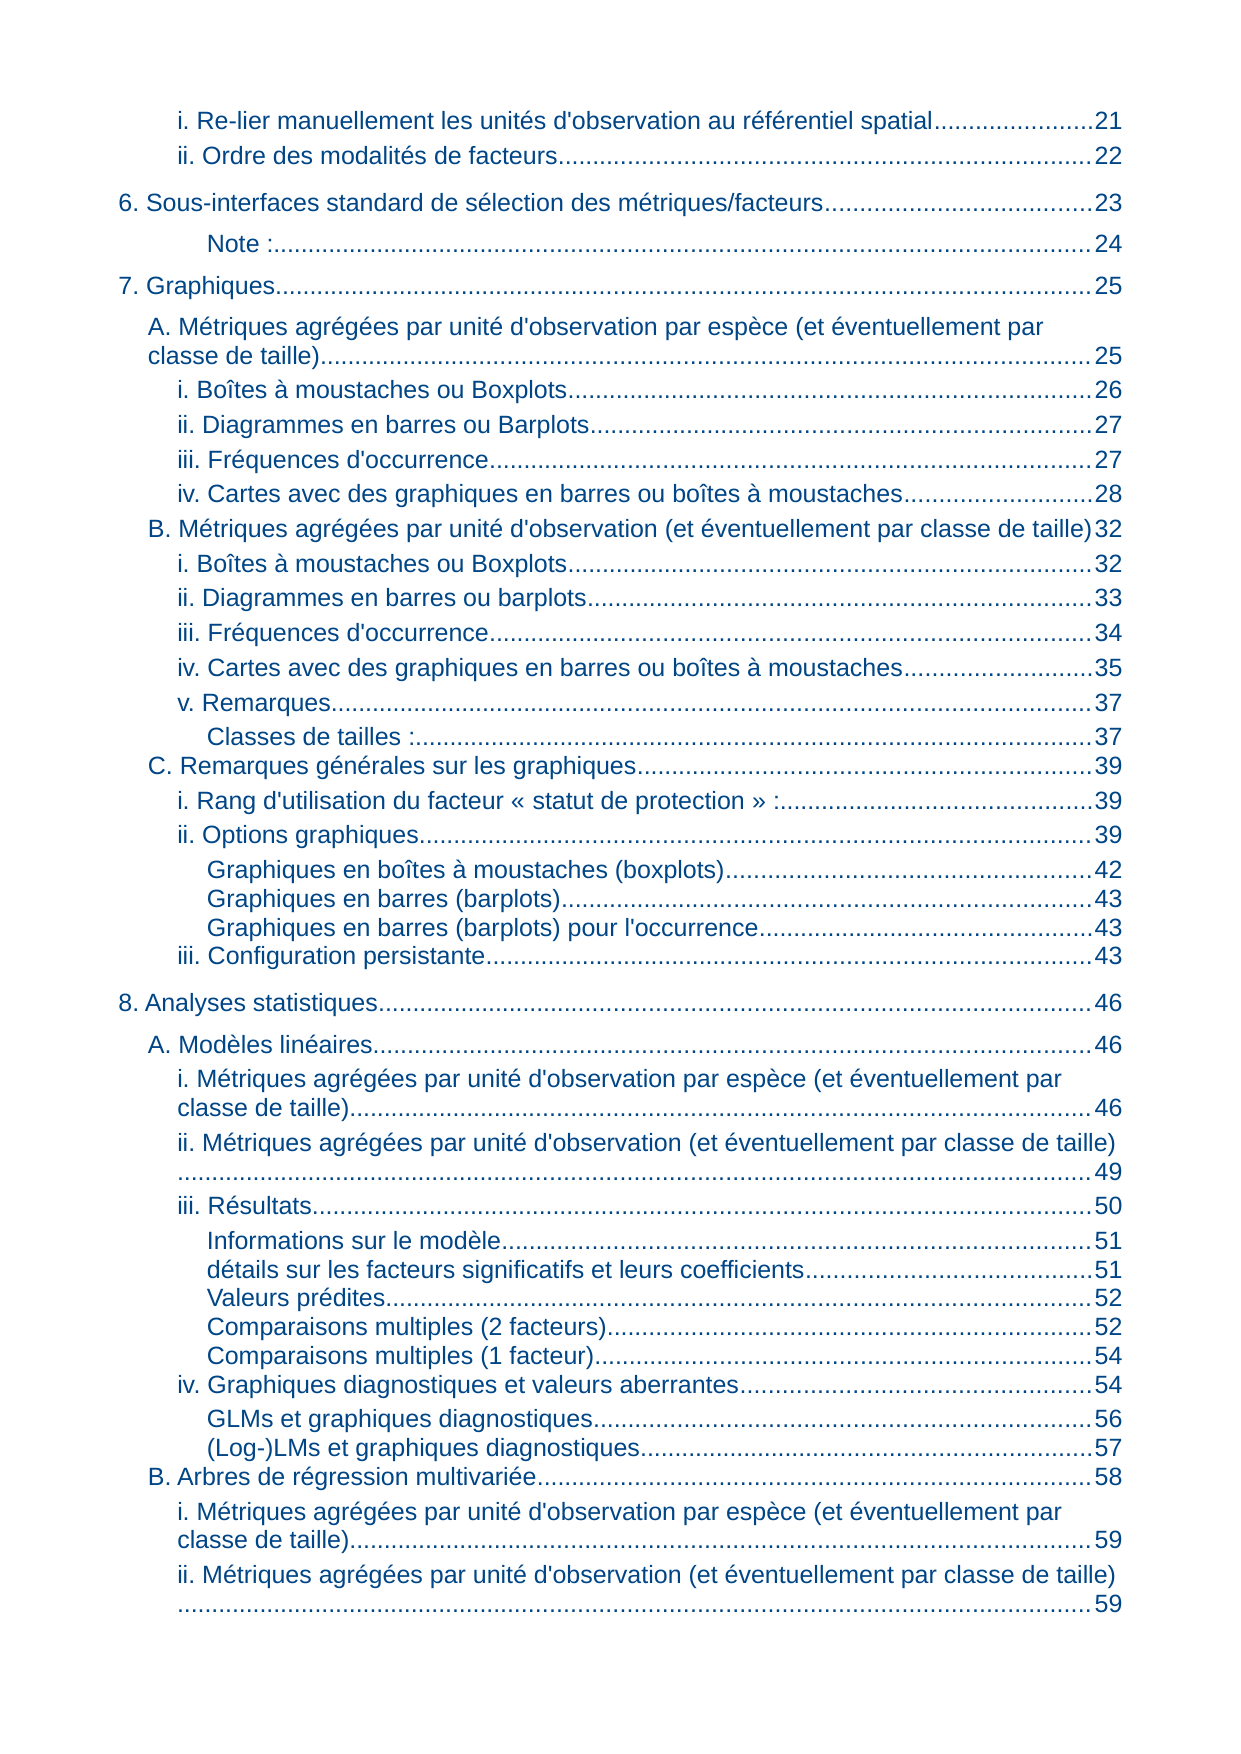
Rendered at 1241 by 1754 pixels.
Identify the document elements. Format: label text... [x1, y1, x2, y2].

text Informations sur le modèle 51 [207, 1226, 1122, 1255]
text iv. Cartes avec des graphiques en barres ou boîtes à moustaches 35 [177, 653, 1122, 682]
text ii. Métriques agrégées par unité d'observation (et éventuellement par classe de taille) 49 [177, 1128, 1122, 1185]
text C. Remarques générales sur les graphiques 39 [148, 751, 1122, 780]
text iii. Fréquences d'occurrence 34 [177, 618, 1122, 647]
text ii. Diagrammes en barres ou Barplots 27 [177, 410, 1122, 439]
text ii. Métriques agrégées par unité d'observation (et éventuellement par classe de taille) 59 [177, 1560, 1122, 1617]
text ii. Options graphiques 39 [177, 820, 1122, 849]
text Graphiques en barres (barplots) pour l'occurrence 43 [207, 912, 1122, 941]
text ii. Ordre des modalités de facteurs 22 [177, 141, 1122, 170]
text iii. Résultats 50 [177, 1191, 1122, 1220]
text Note : 24 [207, 229, 1122, 258]
text iii. Configuration persistante 43 [177, 941, 1122, 970]
text 6. Sous-interfaces standard de sélection des métriques/facteurs 23 [118, 188, 1122, 217]
text 7. Graphiques 25 [118, 271, 1122, 299]
text Graphiques en barres (barplots) 43 [207, 884, 1122, 912]
text i. Boîtes à moustaches ou Boxplots 26 [177, 375, 1122, 404]
text Comparaisons multiples (1 facteur) 54 [207, 1341, 1122, 1370]
text A. Métriques agrégées par unité d'observation par espèce (et éventuellement par classe de taille) 25 [148, 312, 1122, 369]
text B. Métriques agrégées par unité d'observation (et éventuellement par classe de taille) 32 [148, 514, 1122, 543]
text i. Métriques agrégées par unité d'observation par espèce (et éventuellement par classe de taille) 59 [177, 1497, 1122, 1554]
text Graphiques en boîtes à moustaches (boxplots) 42 [207, 855, 1122, 884]
text iv. Cartes avec des graphiques en barres ou boîtes à moustaches 28 [177, 479, 1122, 508]
text A. Modèles linéaires 46 [148, 1030, 1122, 1058]
text 8. Analyses statistiques 46 [118, 988, 1122, 1017]
text i. Rang d'utilisation du facteur « statut de protection » : 39 [177, 786, 1122, 814]
text B. Arbres de régression multivariée 58 [148, 1462, 1122, 1491]
text détails sur les facteurs significatifs et leurs coefficients 51 [207, 1255, 1122, 1283]
text Comparaisons multiples (2 facteurs) 52 [207, 1312, 1122, 1341]
text (Log-)LMs et graphiques diagnostiques 57 [207, 1433, 1122, 1462]
text Valeurs prédites 52 [207, 1283, 1122, 1312]
text v. Remarques 37 [177, 687, 1122, 716]
text Classes de tailles : 37 [207, 722, 1122, 751]
text i. Re-lier manuellement les unités d'observation au référentiel spatial 21 [177, 106, 1122, 135]
text i. Métriques agrégées par unité d'observation par espèce (et éventuellement par classe de taille) 46 [177, 1064, 1122, 1122]
text iv. Graphiques diagnostiques et valeurs aberrantes 54 [177, 1370, 1122, 1398]
text i. Boîtes à moustaches ou Boxplots 32 [177, 549, 1122, 577]
text iii. Fréquences d'occurrence 27 [177, 445, 1122, 473]
text ii. Diagrammes en barres ou barplots 33 [177, 583, 1122, 612]
text GLMs et graphiques diagnostiques 56 [207, 1404, 1122, 1433]
